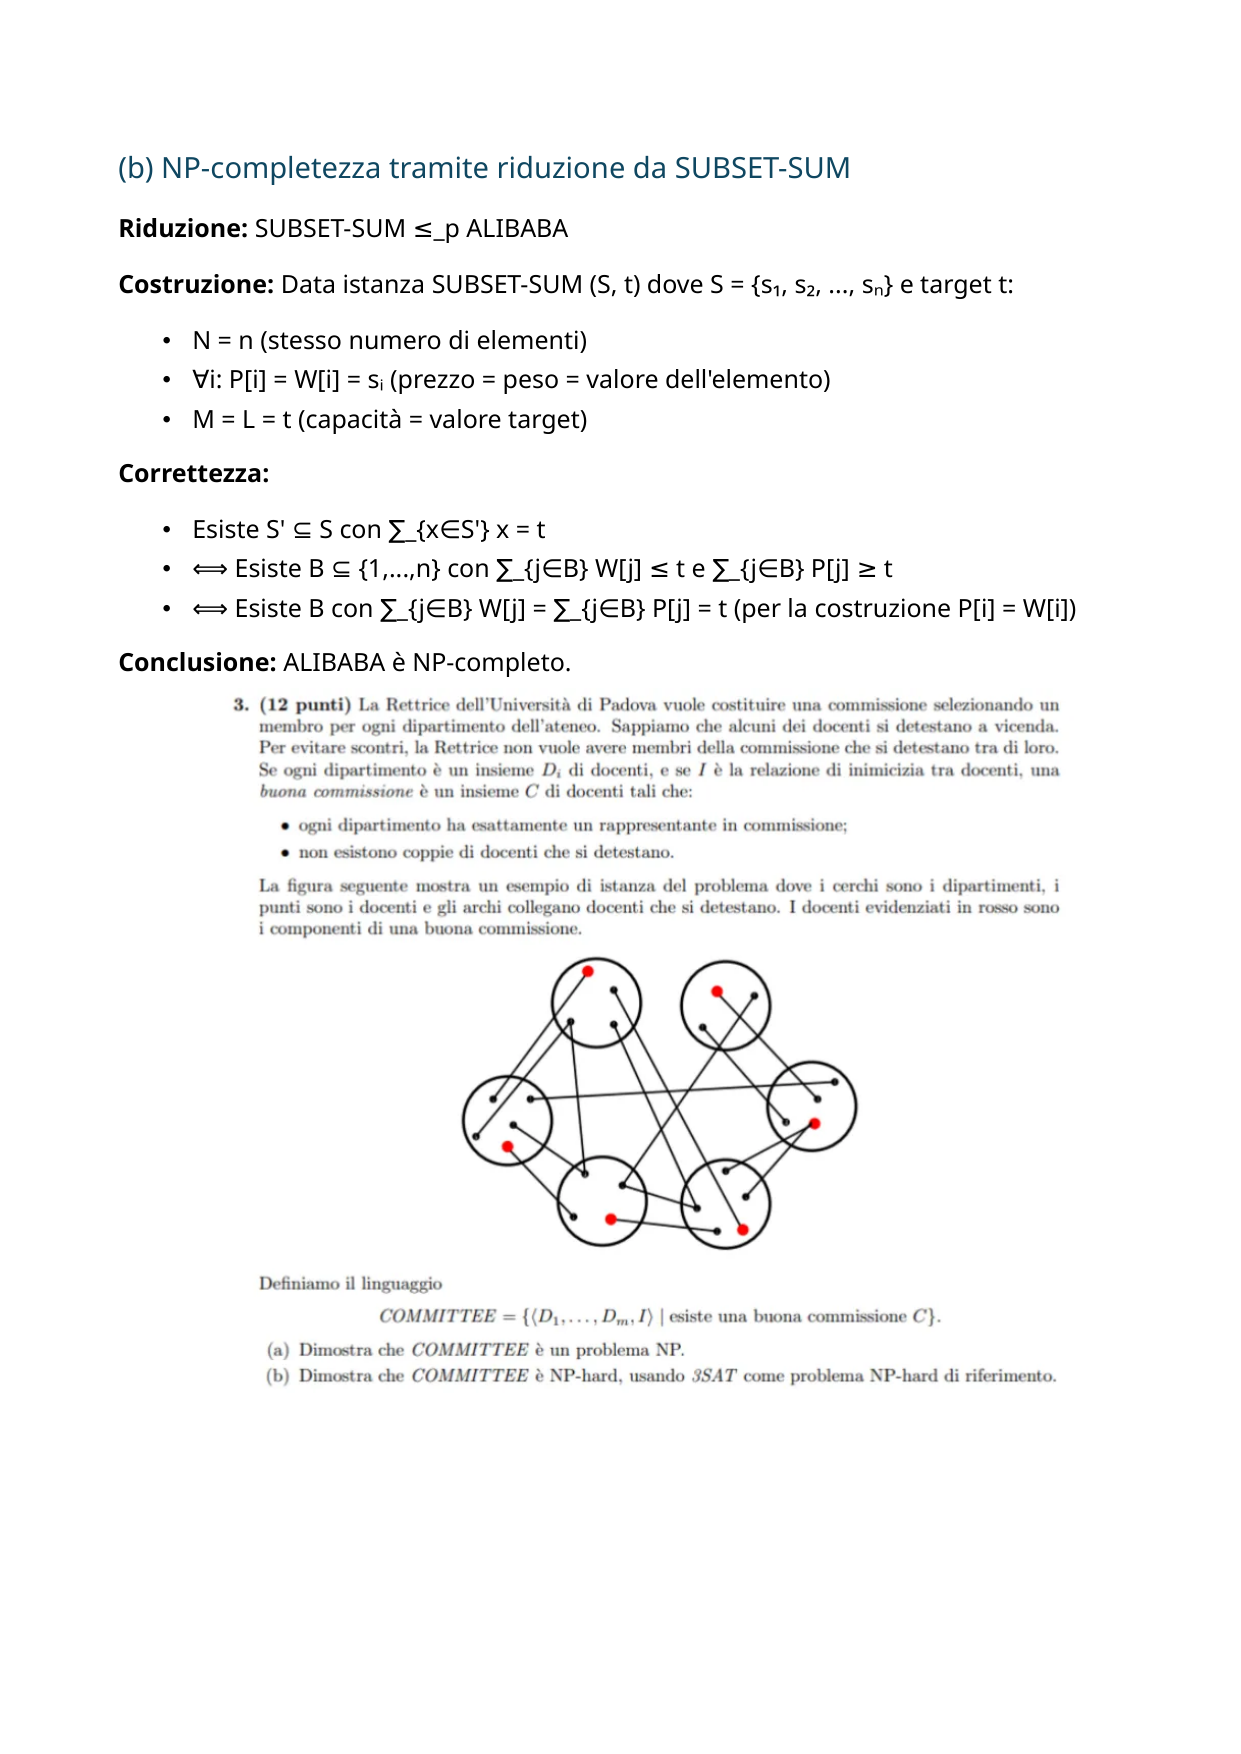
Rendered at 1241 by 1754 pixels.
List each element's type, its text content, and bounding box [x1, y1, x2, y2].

text Conclusione: ALIBABA è NP-completo. [118, 645, 1122, 679]
list ⟺ Esiste B con ∑_{j∈B} W[j] = ∑_{j∈B} P[j] = t (per la costruzione P[i] = W[i]) [162, 591, 1122, 625]
list Esiste S' ⊆ S con ∑_{x∈S'} x = t [162, 512, 1122, 546]
list M = L = t (capacità = valore target) [162, 401, 1122, 436]
text Riduzione: SUBSET-SUM ≤_p ALIBABA [118, 210, 1122, 244]
text Correttezza: [118, 456, 1122, 489]
picture [205, 688, 1113, 1410]
list ⟺ Esiste B ⊆ {1,...,n} con ∑_{j∈B} W[j] ≤ t e ∑_{j∈B} P[j] ≥ t [162, 551, 1122, 585]
list N = n (stesso numero di elementi) [162, 322, 1122, 357]
text Costruzione: Data istanza SUBSET-SUM (S, t) dove S = {s₁, s₂, ..., sₙ} e target t: [118, 266, 1122, 300]
list ∀i: P[i] = W[i] = sᵢ (prezzo = peso = valore dell'elemento) [162, 362, 1122, 396]
subtitle (b) NP-completezza tramite riduzione da SUBSET-SUM [118, 148, 1122, 187]
